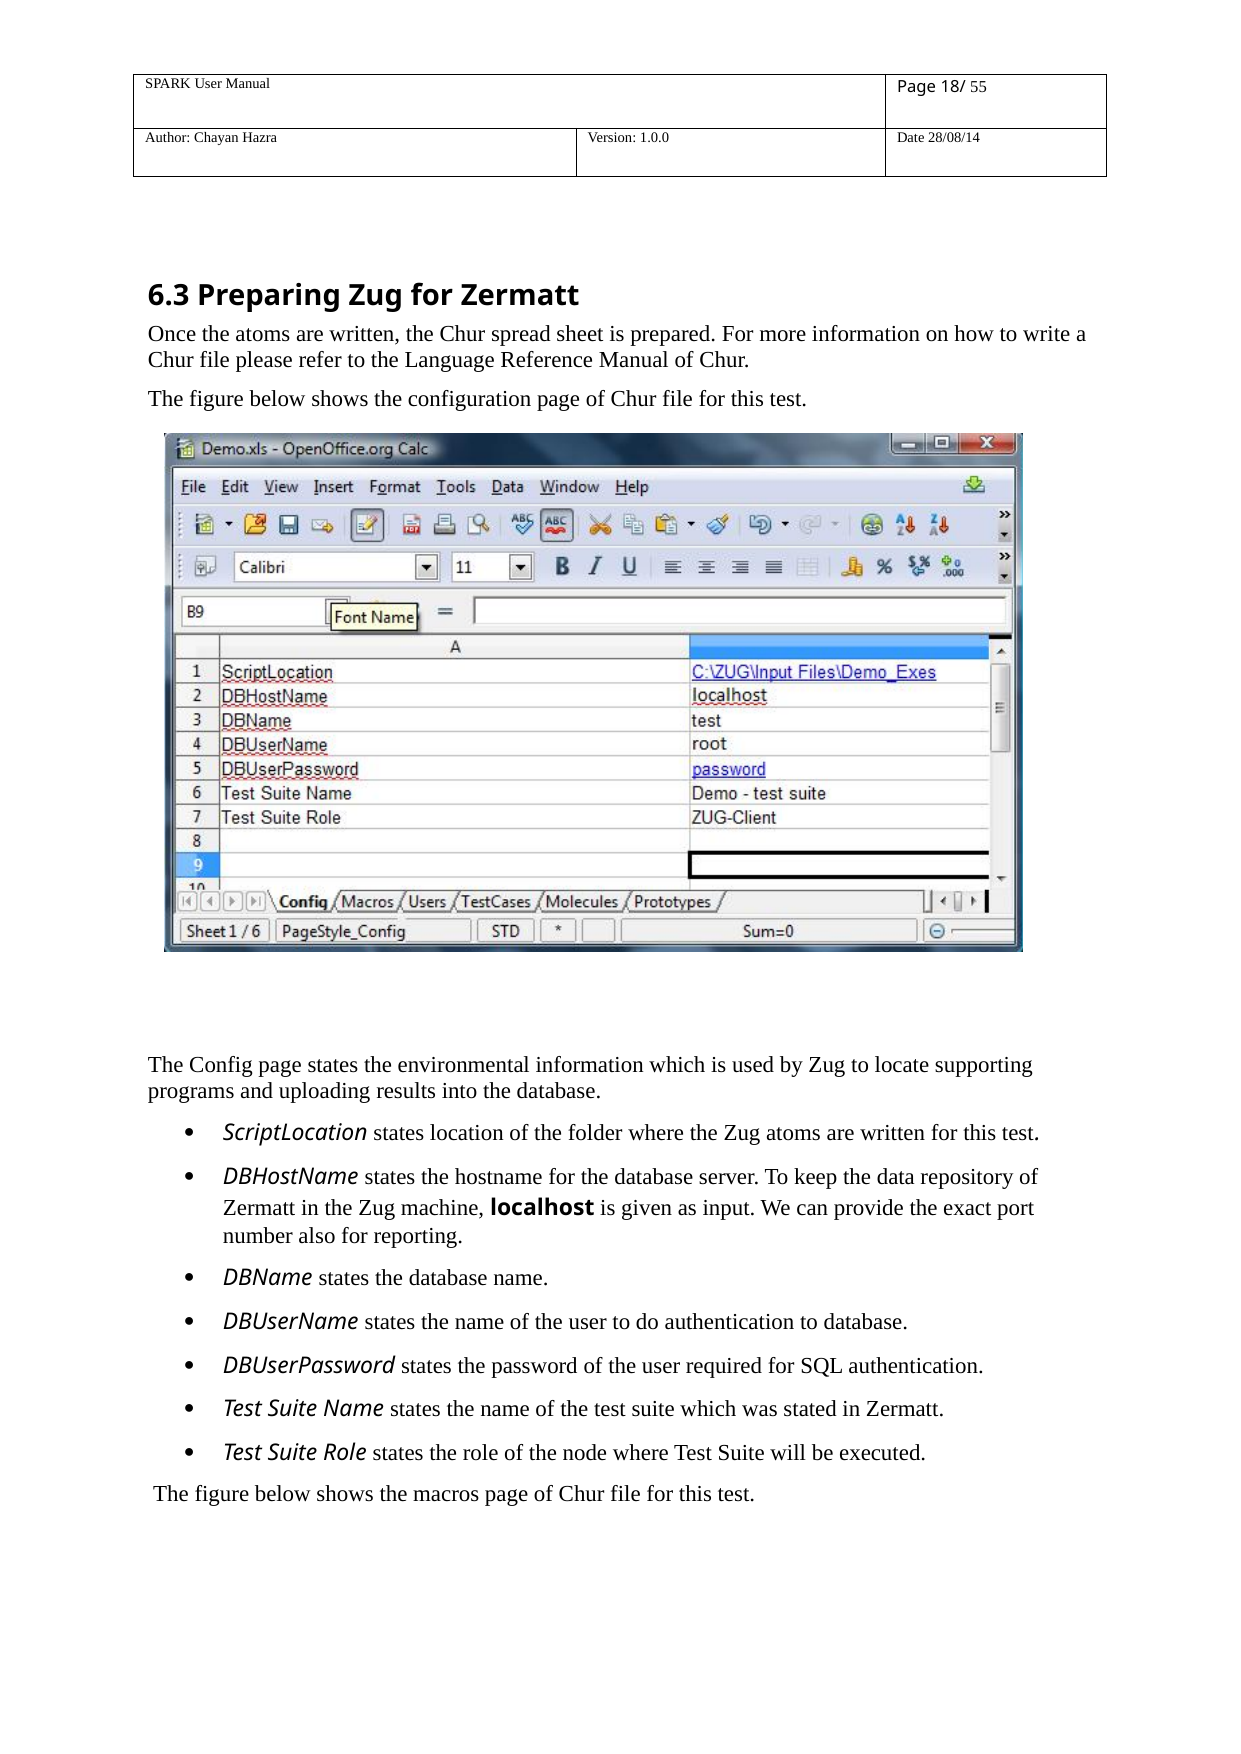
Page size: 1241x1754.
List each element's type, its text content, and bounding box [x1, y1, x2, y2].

list DBName states the database name. [185, 1261, 1092, 1292]
list DBHostName states the hostname for the database server. To keep the data repository of Zermatt in the Zug machine, localhost is given as input. We can provide the exact port number also for reporting. [185, 1160, 1092, 1249]
list Test Suite Name states the name of the test suite which was stated in Zermatt. [185, 1392, 1092, 1424]
text The figure below shows the macros page of Chur file for this test. [148, 1480, 1092, 1506]
subtitle 6.3 Preparing Zug for Zermatt [148, 274, 1092, 314]
list ScriptLocation states location of the folder where the Zug atoms are written for this test. [185, 1116, 1092, 1147]
list DBUserPassword states the password of the user required for SQL authentication. [185, 1349, 1092, 1380]
text The Config page states the environmental information which is used by Zug to locate supporting programs and uploading results into the database. [148, 1051, 1092, 1103]
list DBUserName states the name of the user to do authentication to database. [185, 1305, 1092, 1336]
text The figure below shows the configuration page of Chur file for this test. [148, 385, 1092, 412]
list Test Suite Role states the role of the node where Test Suite will be executed. [185, 1436, 1092, 1467]
picture [164, 433, 1023, 952]
text Once the atoms are written, the Chur spread sheet is prepared. For more information on how to write a Chur file please refer to the Language Reference Manual of Chur. [148, 320, 1092, 373]
